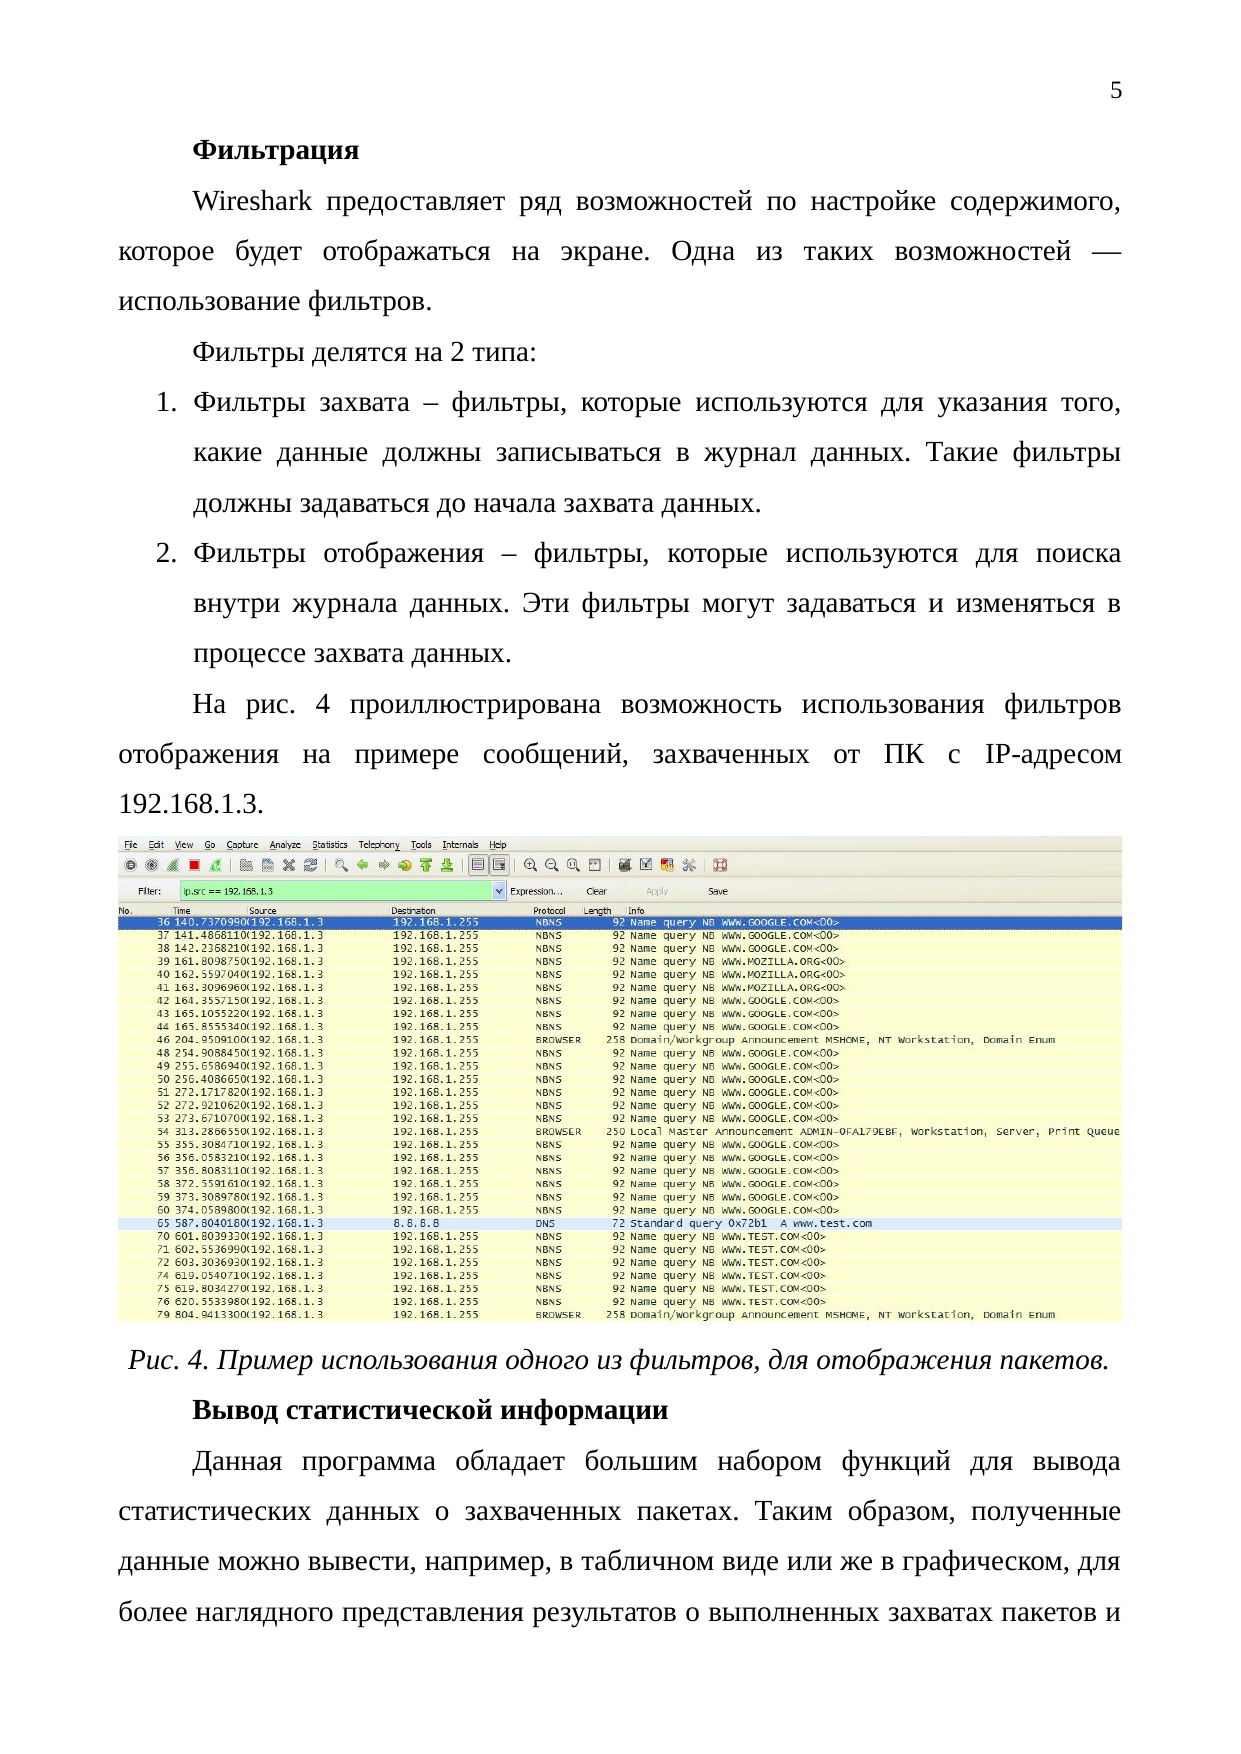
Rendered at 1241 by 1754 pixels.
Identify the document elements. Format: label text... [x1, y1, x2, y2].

list Фильтры отображения – фильтры, которые используются для поиска внутри журнала данных. Эти фильтры могут задаваться и изменяться в процессе захвата данных. [156, 535, 1122, 669]
text Фильтры делятся на 2 типа: [118, 334, 1122, 367]
text На рис. 4 проиллюстрирована возможность использования фильтров отображения на примере сообщений, захваченных от ПК с IP-адресом 192.168.1.3. [118, 686, 1122, 820]
text Вывод статистической информации [118, 1392, 1122, 1426]
text Фильтрация [118, 132, 1122, 166]
text Wireshark предоставляет ряд возможностей по настройке содержимого, которое будет отображаться на экране. Одна из таких возможностей — использование фильтров. [118, 183, 1122, 317]
text Рис. 4. Пример использования одного из фильтров, для отображения пакетов. [118, 1326, 1122, 1376]
list Фильтры захвата – фильтры, которые используются для указания того, какие данные должны записываться в журнал данных. Такие фильтры должны задаваться до начала захвата данных. [156, 384, 1122, 518]
text Данная программа обладает большим набором функций для вывода статистических данных о захваченных пакетах. Таким образом, полученные данные можно вывести, например, в табличном виде или же в графическом, для более наглядного представления результатов о выполненных захватах пакетов и [118, 1443, 1122, 1627]
